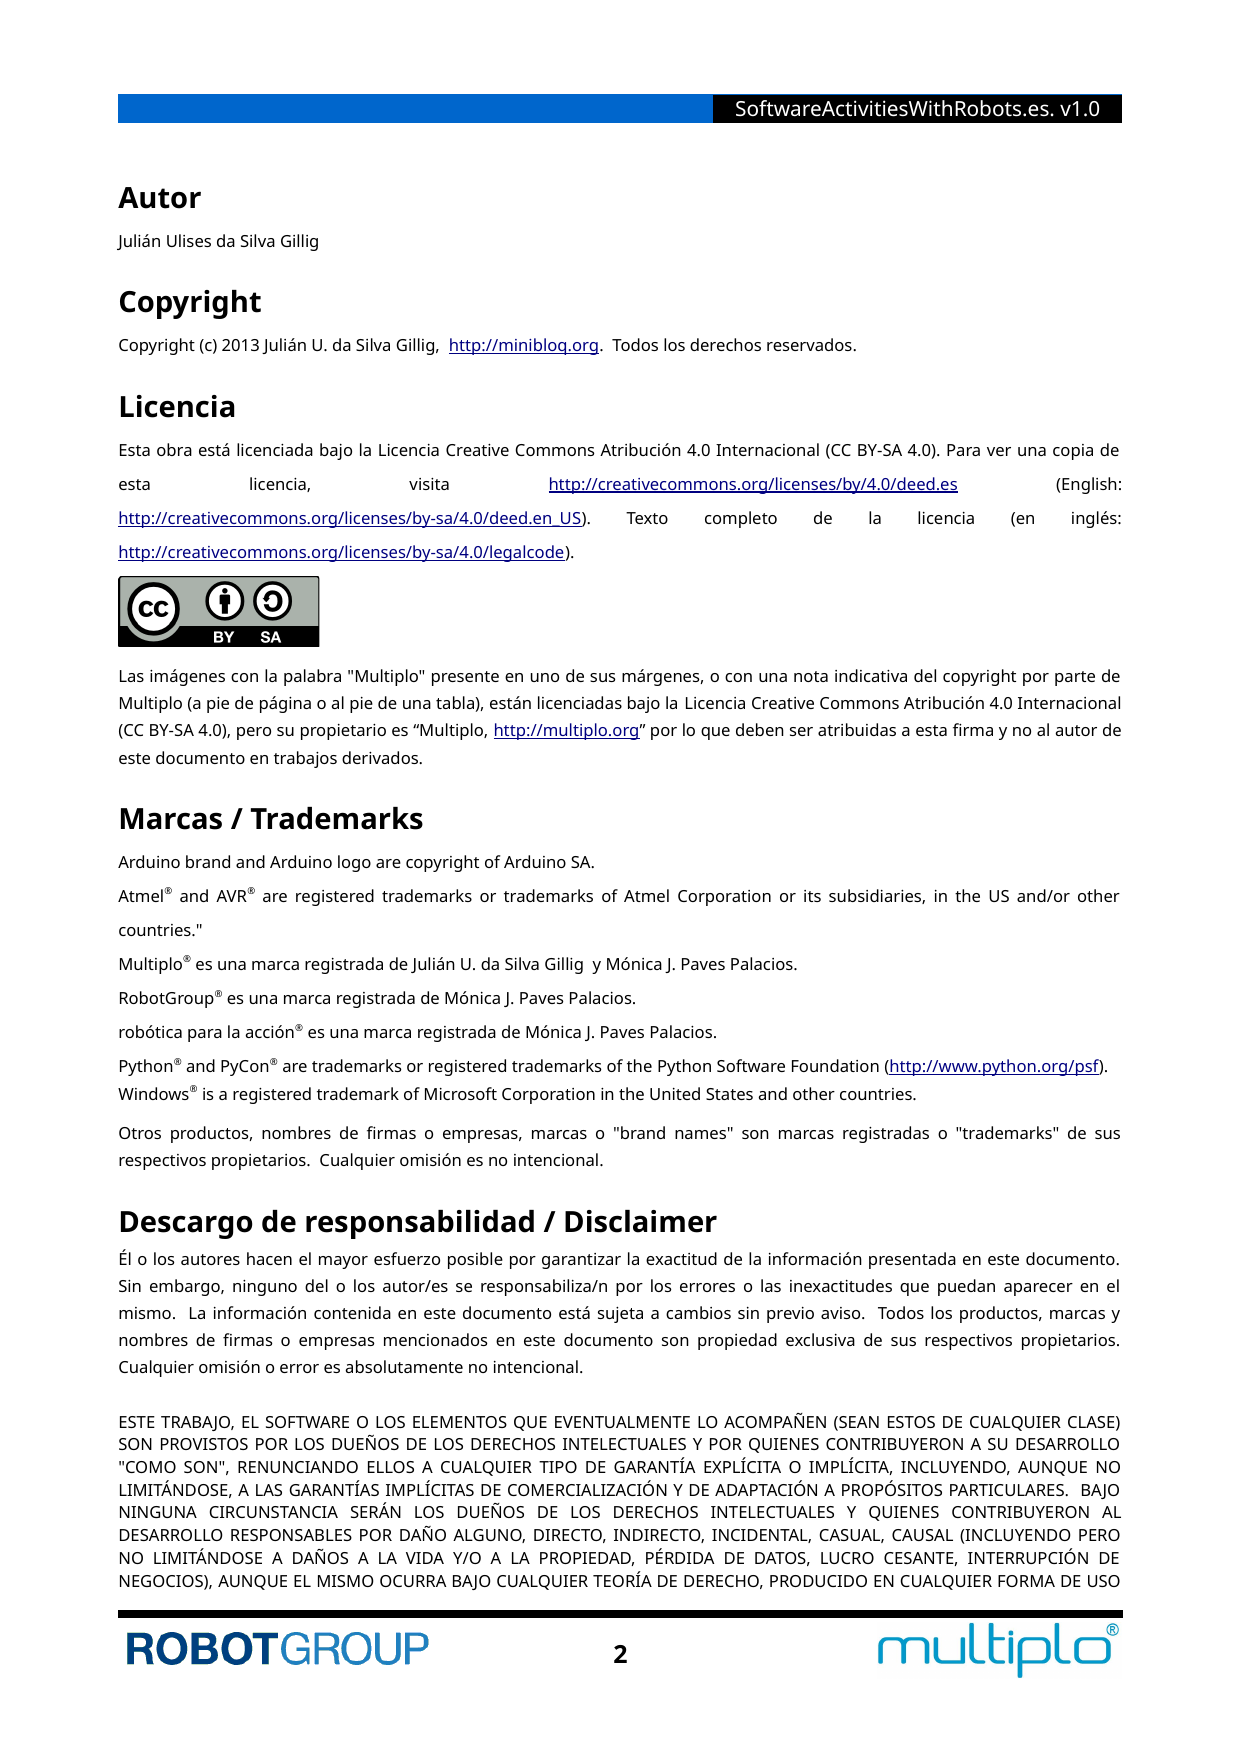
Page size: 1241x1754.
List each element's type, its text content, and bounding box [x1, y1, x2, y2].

subtitle Autor [118, 177, 1122, 217]
picture [877, 1622, 1123, 1679]
text ESTE TRABAJO, EL SOFTWARE O LOS ELEMENTOS QUE EVENTUALMENTE LO ACOMPAÑEN (SEAN ESTOS DE CUALQUIER CLASE) SON PROVISTOS POR LOS DUEÑOS DE LOS DERECHOS INTELECTUALES Y POR QUIENES CONTRIBUYERON A SU DESARROLLO "COMO SON", RENUNCIANDO ELLOS A CUALQUIER TIPO DE GARANTÍA EXPLÍCITA O IMPLÍCITA, INCLUYENDO, AUNQUE NO LIMITÁNDOSE, A LAS GARANTÍAS IMPLÍCITAS DE COMERCIALIZACIÓN Y DE ADAPTACIÓN A PROPÓSITOS PARTICULARES. BAJO NINGUNA CIRCUNSTANCIA SERÁN LOS DUEÑOS DE LOS DERECHOS INTELECTUALES Y QUIENES CONTRIBUYERON AL DESARROLLO RESPONSABLES POR DAÑO ALGUNO, DIRECTO, INDIRECTO, INCIDENTAL, CASUAL, CAUSAL (INCLUYENDO PERO NO LIMITÁNDOSE A DAÑOS A LA VIDA Y/O A LA PROPIEDAD, PÉRDIDA DE DATOS, LUCRO CESANTE, INTERRUPCIÓN DE NEGOCIOS), AUNQUE EL MISMO OCURRA BAJO CUALQUIER TEORÍA DE DERECHO, PRODUCIDO EN CUALQUIER FORMA DE USO [118, 1410, 1122, 1592]
text Julián Ulises da Silva Gillig [118, 229, 1122, 252]
text robótica para la acción® es una marca registrada de Mónica J. Paves Palacios. [118, 1021, 1122, 1044]
text Él o los autores hacen el mayor esfuerzo posible por garantizar la exactitud de la información presentada en este documento. Sin embargo, ninguno del o los autor/es se responsabiliza/n por los errores o las inexactitudes que puedan aparecer en el mismo. La información contenida en este documento está sujeta a cambios sin previo aviso. Todos los productos, marcas y nombres de firmas o empresas mencionados en este documento son propiedad exclusiva de sus respectivos propietarios. Cualquier omisión o error es absolutamente no intencional. [118, 1247, 1122, 1379]
subtitle Copyright [118, 282, 1122, 321]
text Copyright (c) 2013 Julián U. da Silva Gillig, http://minibloq.org. Todos los derechos reservados. [118, 334, 1122, 357]
picture [118, 576, 320, 647]
text Arduino brand and Arduino logo are copyright of Arduino SA. [118, 851, 1122, 873]
subtitle Descargo de responsabilidad / Disclaimer [118, 1201, 1122, 1241]
subtitle Marcas / Trademarks [118, 798, 1122, 838]
subtitle Licencia [118, 386, 1122, 426]
text Multiplo® es una marca registrada de Julián U. da Silva Gillig y Mónica J. Paves Palacios. [118, 953, 1122, 976]
picture [118, 1622, 434, 1673]
text Windows® is a registered trademark of Microsoft Corporation in the United States and other countries. [118, 1082, 1122, 1105]
text RobotGroup® es una marca registrada de Mónica J. Paves Palacios. [118, 987, 1122, 1009]
text Las imágenes con la palabra "Multiplo" presente en uno de sus márgenes, o con una nota indicativa del copyright por parte de Multiplo (a pie de página o al pie de una tabla), están licenciadas bajo la Licencia Creative Commons Atribución 4.0 Internacional (CC BY-SA 4.0), pero su propietario es “Multiplo, http://multiplo.org” por lo que deben ser atribuidas a esta firma y no al autor de este documento en trabajos derivados. [118, 665, 1122, 769]
text Esta obra está licenciada bajo la Licencia Creative Commons Atribución 4.0 Internacional (CC BY-SA 4.0). Para ver una copia de esta licencia, visita http://creativecommons.org/licenses/by/4.0/deed.es (English: http://creativecommons.org/licenses/by-sa/4.0/deed.en_US). Texto completo de la licencia (en inglés: http://creativecommons.org/licenses/by-sa/4.0/legalcode). [118, 438, 1122, 563]
text Python® and PyCon® are trademarks or registered trademarks of the Python Software Foundation (http://www.python.org/psf). [118, 1055, 1122, 1078]
text Otros productos, nombres de firmas o empresas, marcas o "brand names" son marcas registradas o "trademarks" de sus respectivos propietarios. Cualquier omisión es no intencional. [118, 1122, 1122, 1172]
text Atmel® and AVR® are registered trademarks or trademarks of Atmel Corporation or its subsidiaries, in the US and/or other countries." [118, 885, 1122, 941]
